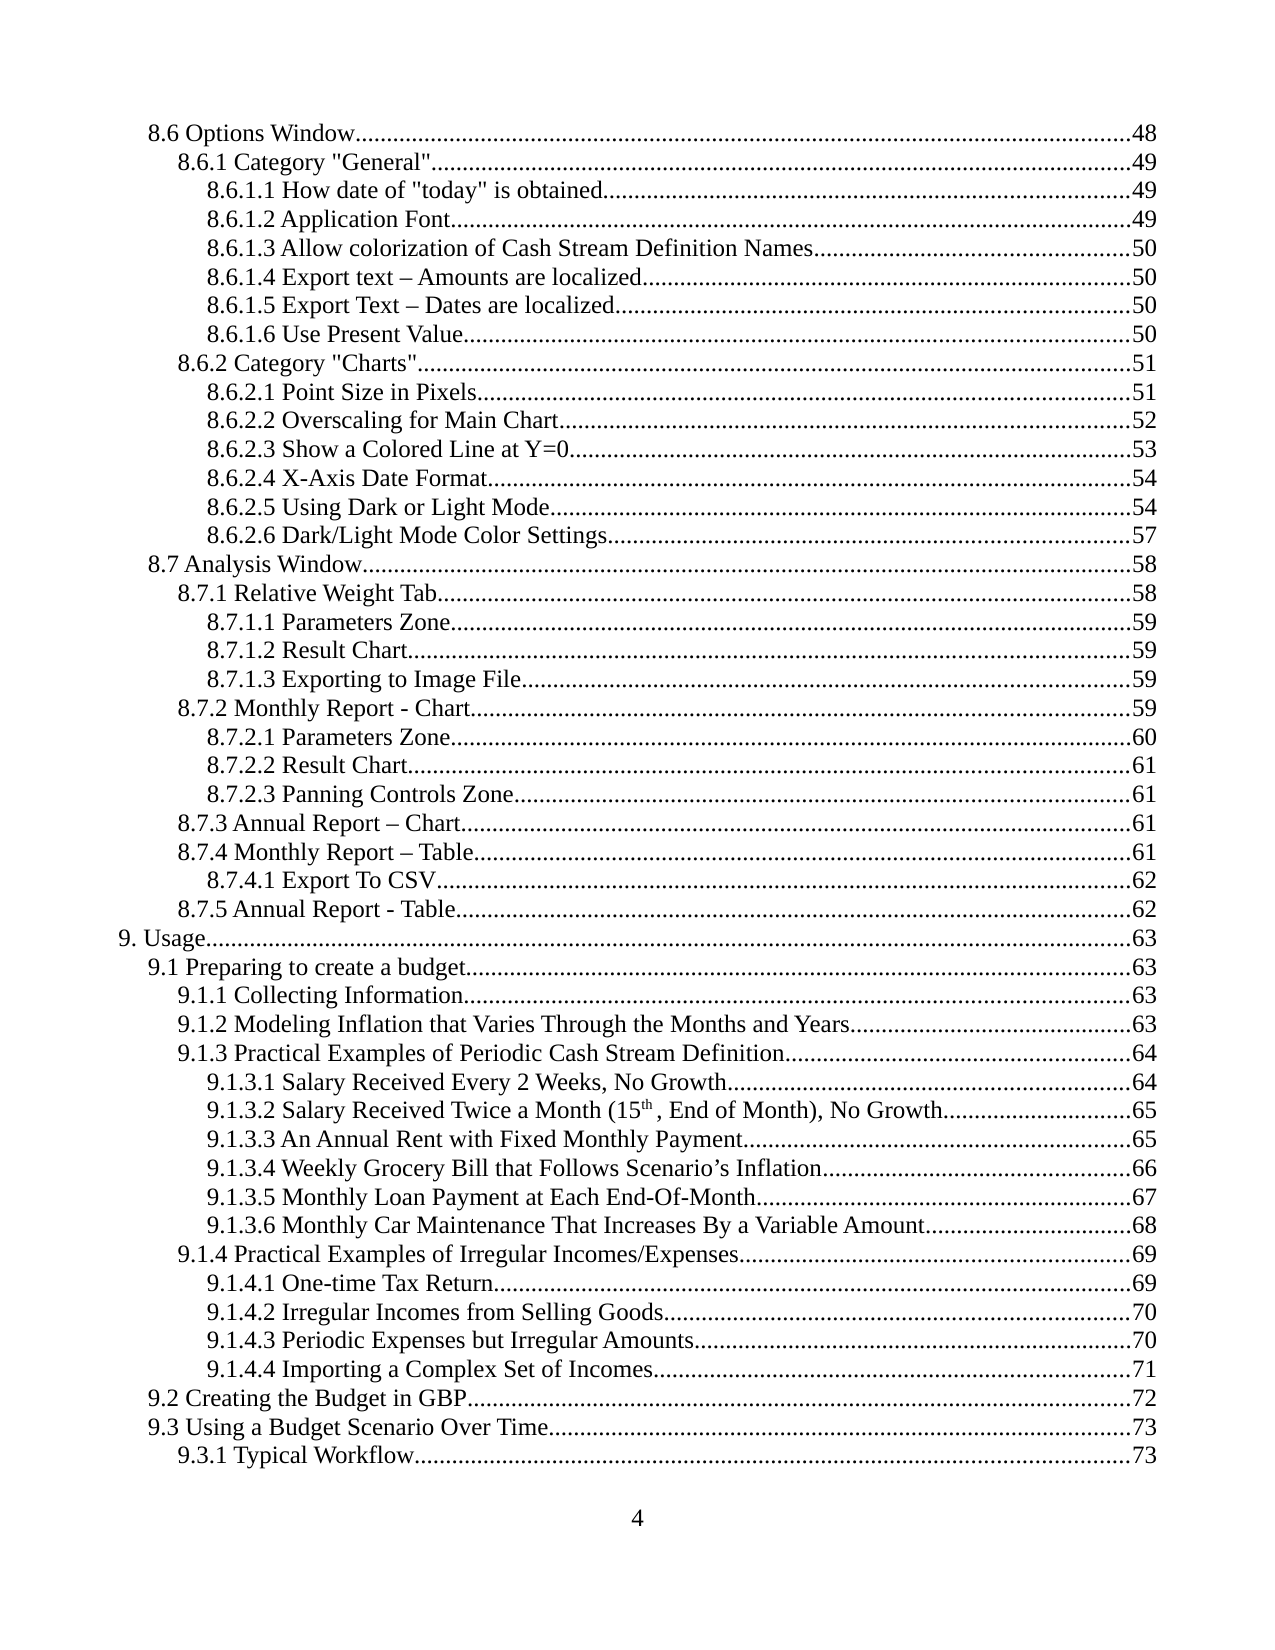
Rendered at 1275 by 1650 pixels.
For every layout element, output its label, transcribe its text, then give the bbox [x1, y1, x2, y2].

text 8.7 Analysis Window 58 [148, 549, 1157, 578]
text 8.7.3 Annual Report – Chart 61 [177, 808, 1157, 837]
text 9.1.4.4 Importing a Complex Set of Incomes 71 [207, 1354, 1157, 1383]
text 9.1.4.1 One-time Tax Return 69 [207, 1268, 1157, 1297]
text 8.6.1.6 Use Present Value 50 [207, 319, 1157, 348]
text 9.1.4.2 Irregular Incomes from Selling Goods 70 [207, 1297, 1157, 1326]
text 8.6.2.5 Using Dark or Light Mode 54 [207, 492, 1157, 521]
text 9.1.3.3 An Annual Rent with Fixed Monthly Payment 65 [207, 1124, 1157, 1153]
text 9.1.4 Practical Examples of Irregular Incomes/Expenses 69 [177, 1239, 1157, 1268]
text 8.6.2.3 Show a Colored Line at Y=0 53 [207, 434, 1157, 463]
text 8.6.1 Category "General" 49 [177, 147, 1157, 176]
text 8.6.1.4 Export text – Amounts are localized 50 [207, 262, 1157, 291]
text 8.6.2.6 Dark/Light Mode Color Settings 57 [207, 521, 1157, 549]
text 8.6.2.2 Overscaling for Main Chart 52 [207, 406, 1157, 434]
text 9.1.4.3 Periodic Expenses but Irregular Amounts 70 [207, 1326, 1157, 1354]
text 8.7.1 Relative Weight Tab 58 [177, 578, 1157, 607]
text 9. Usage 63 [118, 923, 1157, 952]
text 8.6.1.2 Application Font 49 [207, 204, 1157, 233]
text 8.7.4 Monthly Report – Table 61 [177, 837, 1157, 866]
text 8.7.2.3 Panning Controls Zone 61 [207, 779, 1157, 808]
text 9.1 Preparing to create a budget 63 [148, 952, 1157, 981]
text 8.6 Options Window 48 [148, 118, 1157, 147]
text 8.7.1.3 Exporting to Image File 59 [207, 664, 1157, 693]
text 8.7.1.2 Result Chart 59 [207, 636, 1157, 664]
text 9.2 Creating the Budget in GBP 72 [148, 1383, 1157, 1412]
text 9.1.3.2 Salary Received Twice a Month (15th , End of Month), No Growth 65 [207, 1096, 1157, 1124]
text 8.6.2.1 Point Size in Pixels 51 [207, 377, 1157, 406]
text 9.1.3.4 Weekly Grocery Bill that Follows Scenario’s Inflation 66 [207, 1153, 1157, 1182]
text 9.3.1 Typical Workflow 73 [177, 1441, 1157, 1469]
text 8.7.1.1 Parameters Zone 59 [207, 607, 1157, 636]
text 9.1.3.5 Monthly Loan Payment at Each End-Of-Month 67 [207, 1182, 1157, 1211]
text 8.7.2.1 Parameters Zone 60 [207, 722, 1157, 751]
text 8.6.2.4 X-Axis Date Format 54 [207, 463, 1157, 492]
text 8.7.2 Monthly Report - Chart 59 [177, 693, 1157, 722]
text 8.6.2 Category "Charts" 51 [177, 348, 1157, 377]
text 8.7.2.2 Result Chart 61 [207, 751, 1157, 779]
text 8.6.1.1 How date of "today" is obtained 49 [207, 176, 1157, 204]
text 8.6.1.3 Allow colorization of Cash Stream Definition Names 50 [207, 233, 1157, 262]
text 9.1.3.6 Monthly Car Maintenance That Increases By a Variable Amount 68 [207, 1211, 1157, 1239]
text 8.6.1.5 Export Text – Dates are localized 50 [207, 291, 1157, 319]
text 9.3 Using a Budget Scenario Over Time 73 [148, 1412, 1157, 1441]
text 9.1.3 Practical Examples of Periodic Cash Stream Definition 64 [177, 1038, 1157, 1067]
text 8.7.5 Annual Report - Table 62 [177, 894, 1157, 923]
text 9.1.1 Collecting Information 63 [177, 981, 1157, 1009]
text 9.1.2 Modeling Inflation that Varies Through the Months and Years 63 [177, 1009, 1157, 1038]
text 9.1.3.1 Salary Received Every 2 Weeks, No Growth 64 [207, 1067, 1157, 1096]
text 8.7.4.1 Export To CSV 62 [207, 866, 1157, 894]
